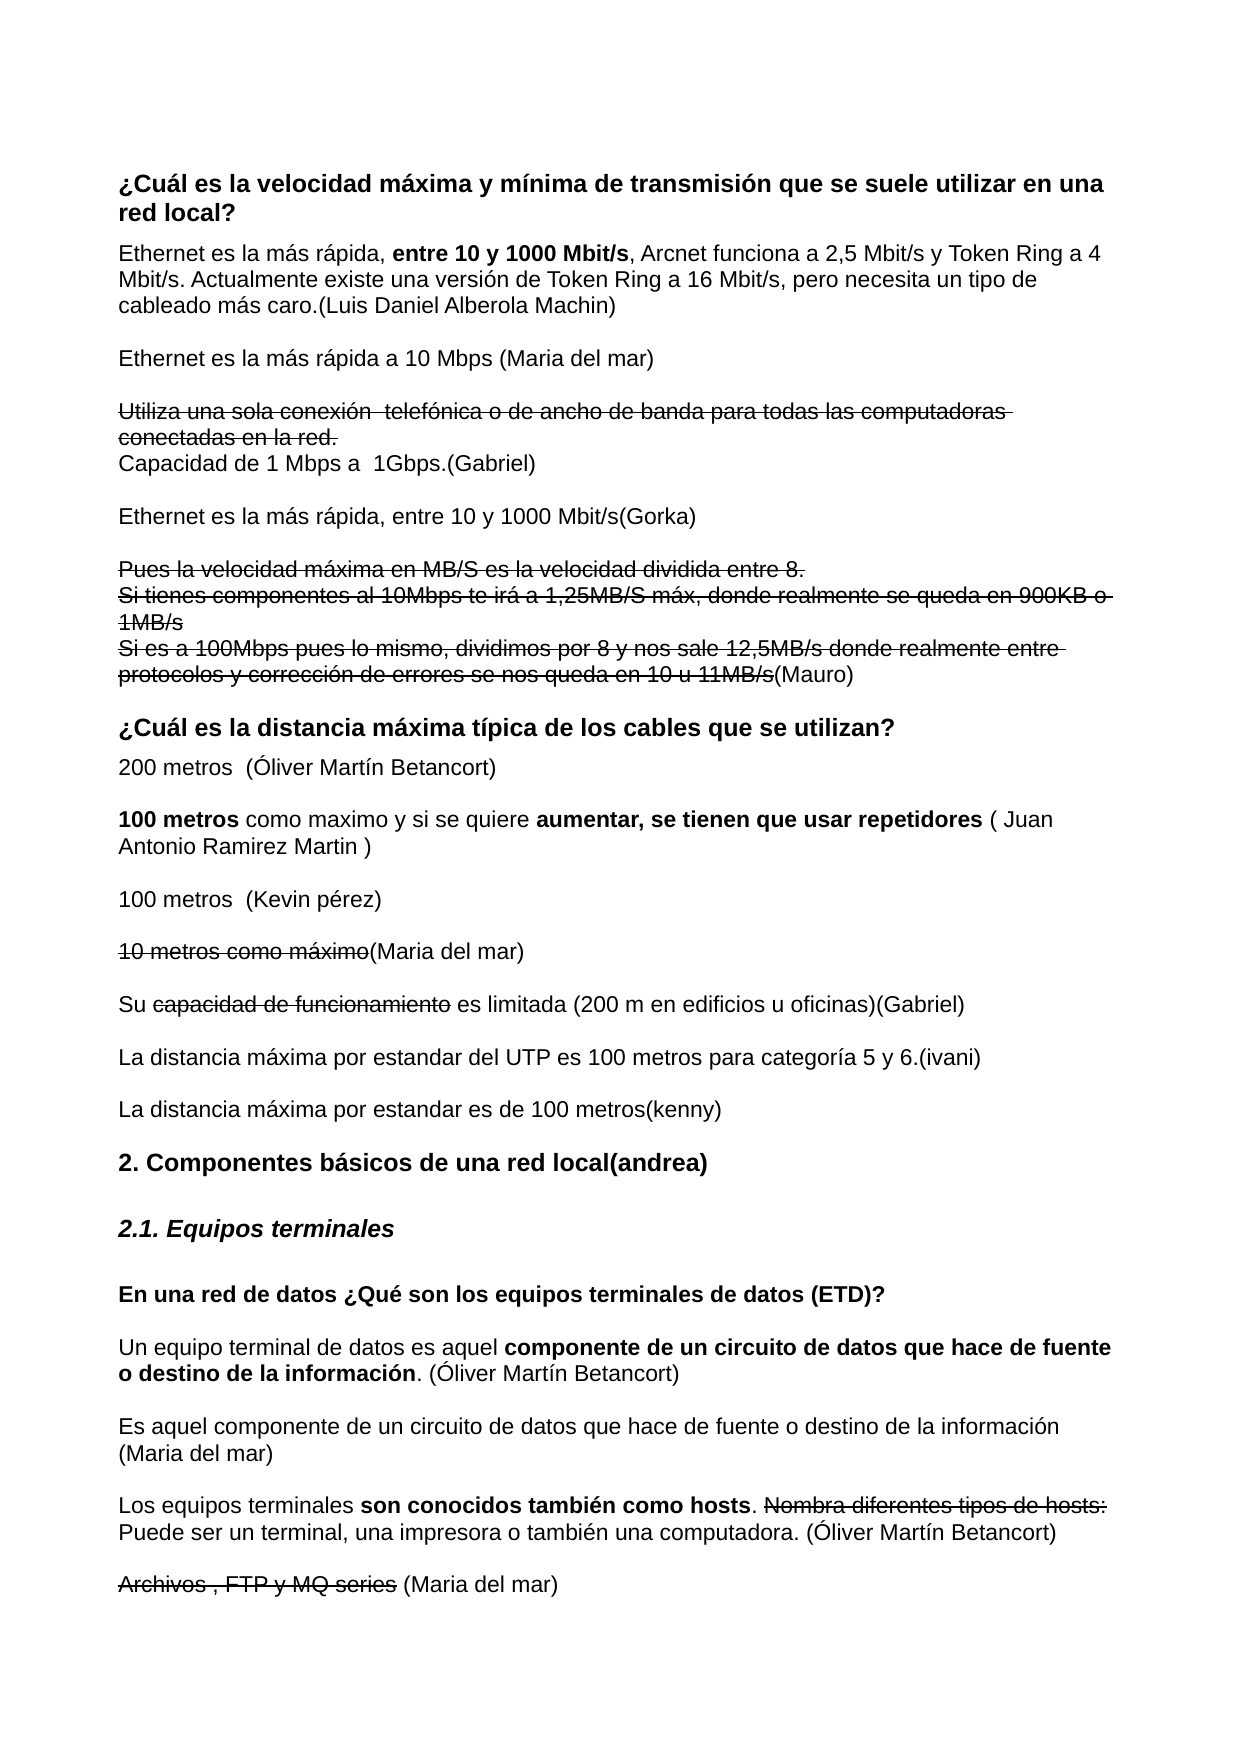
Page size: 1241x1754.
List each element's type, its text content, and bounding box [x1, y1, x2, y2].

text La distancia máxima por estandar del UTP es 100 metros para categoría 5 y 6.(ivani) [118, 1044, 1122, 1070]
text Archivos , FTP y MQ series (Maria del mar) [118, 1571, 1122, 1598]
text Puede ser un terminal, una impresora o también una computadora. (Óliver Martín Betancort) [118, 1518, 1122, 1545]
text 100 metros (Kevin pérez) [118, 886, 1122, 912]
text 200 metros (Óliver Martín Betancort) [118, 754, 1122, 780]
text Utiliza una sola conexión telefónica o de ancho de banda para todas las computadoras conectadas en la red. [118, 398, 1122, 450]
text Ethernet es la más rápida, entre 10 y 1000 Mbit/s(Gorka) [118, 503, 1122, 529]
text Si tienes componentes al 10Mbps te irá a 1,25MB/S máx, donde realmente se queda en 900KB o 1MB/s [118, 582, 1122, 635]
text 10 metros como máximo(Maria del mar) [118, 938, 1122, 964]
subtitle ¿Cuál es la distancia máxima típica de los cables que se utilizan? [118, 712, 1122, 741]
text Su capacidad de funcionamiento es limitada (200 m en edificios u oficinas)(Gabriel) [118, 991, 1122, 1017]
text Pues la velocidad máxima en MB/S es la velocidad dividida entre 8. [118, 556, 1122, 582]
text La distancia máxima por estandar es de 100 metros(kenny) [118, 1096, 1122, 1123]
text Si es a 100Mbps pues lo mismo, dividimos por 8 y nos sale 12,5MB/s donde realmente entre protocolos y corrección de errores se nos queda en 10 u 11MB/s(Mauro) [118, 635, 1122, 687]
text Es aquel componente de un circuito de datos que hace de fuente o destino de la información (Maria del mar) [118, 1413, 1122, 1466]
subtitle ¿Cuál es la velocidad máxima y mínima de transmisión que se suele utilizar en una red local? [118, 169, 1122, 227]
text Ethernet es la más rápida, entre 10 y 1000 Mbit/s, Arcnet funciona a 2,5 Mbit/s y Token Ring a 4 Mbit/s. Actualmente existe una versión de Token Ring a 16 Mbit/s, pero necesita un tipo de cableado más caro.(Luis Daniel Alberola Machin) [118, 239, 1122, 318]
text Ethernet es la más rápida a 10 Mbps (Maria del mar) [118, 345, 1122, 371]
text 100 metros como maximo y si se quiere aumentar, se tienen que usar repetidores ( Juan Antonio Ramirez Martin ) [118, 806, 1122, 859]
text Un equipo terminal de datos es aquel componente de un circuito de datos que hace de fuente o destino de la información. (Óliver Martín Betancort) [118, 1334, 1122, 1387]
text Los equipos terminales son conocidos también como hosts. Nombra diferentes tipos de hosts: [118, 1492, 1122, 1518]
text En una red de datos ¿Qué son los equipos terminales de datos (ETD)? [118, 1281, 1122, 1308]
subtitle 2. Componentes básicos de una red local(andrea) [118, 1148, 1122, 1176]
subtitle 2.1. Equipos terminales [118, 1214, 1122, 1242]
text Capacidad de 1 Mbps a 1Gbps.(Gabriel) [118, 450, 1122, 477]
